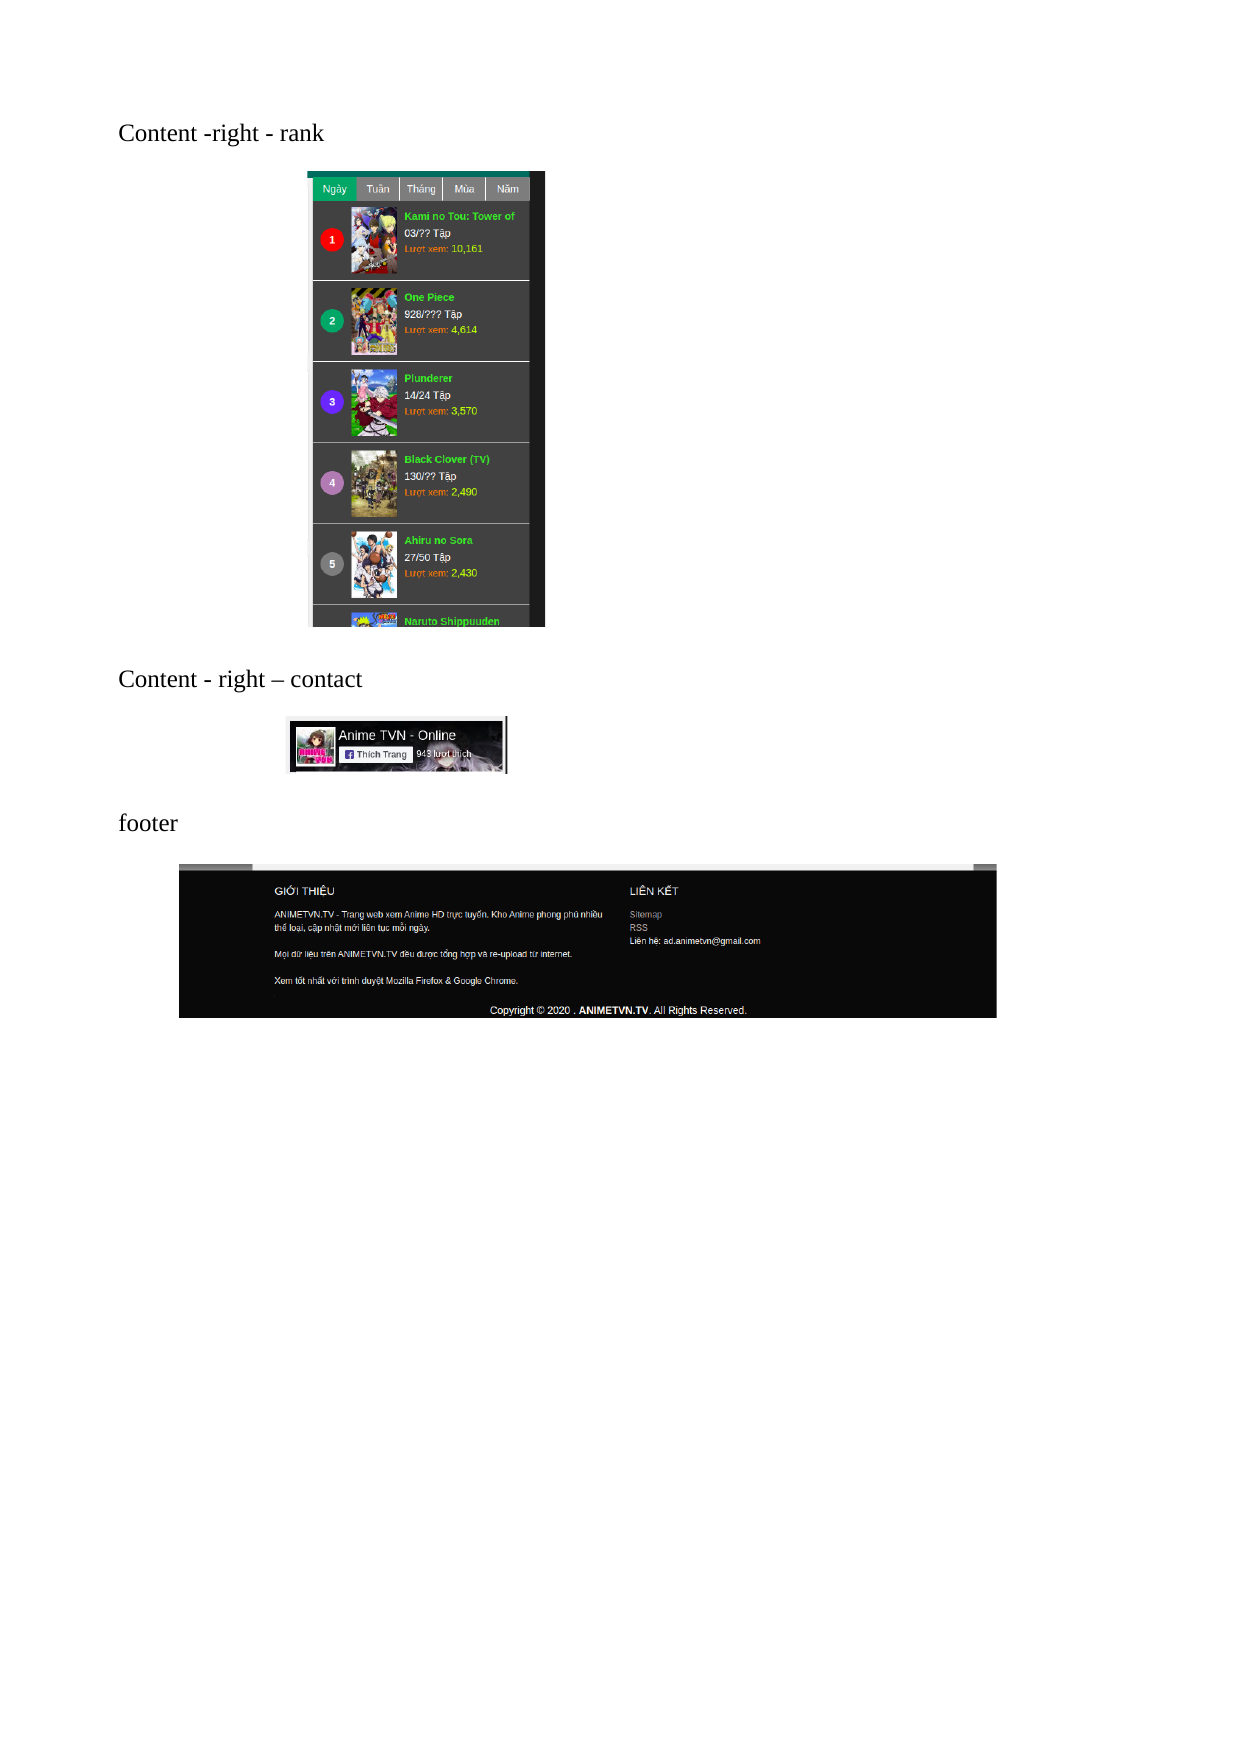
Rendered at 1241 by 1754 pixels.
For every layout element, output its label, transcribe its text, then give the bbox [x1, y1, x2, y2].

text Content - right – contact [118, 664, 1122, 693]
picture [480, 171, 546, 627]
picture [441, 716, 508, 772]
text Content -right - rank [118, 118, 1122, 147]
text footer [118, 808, 1122, 837]
